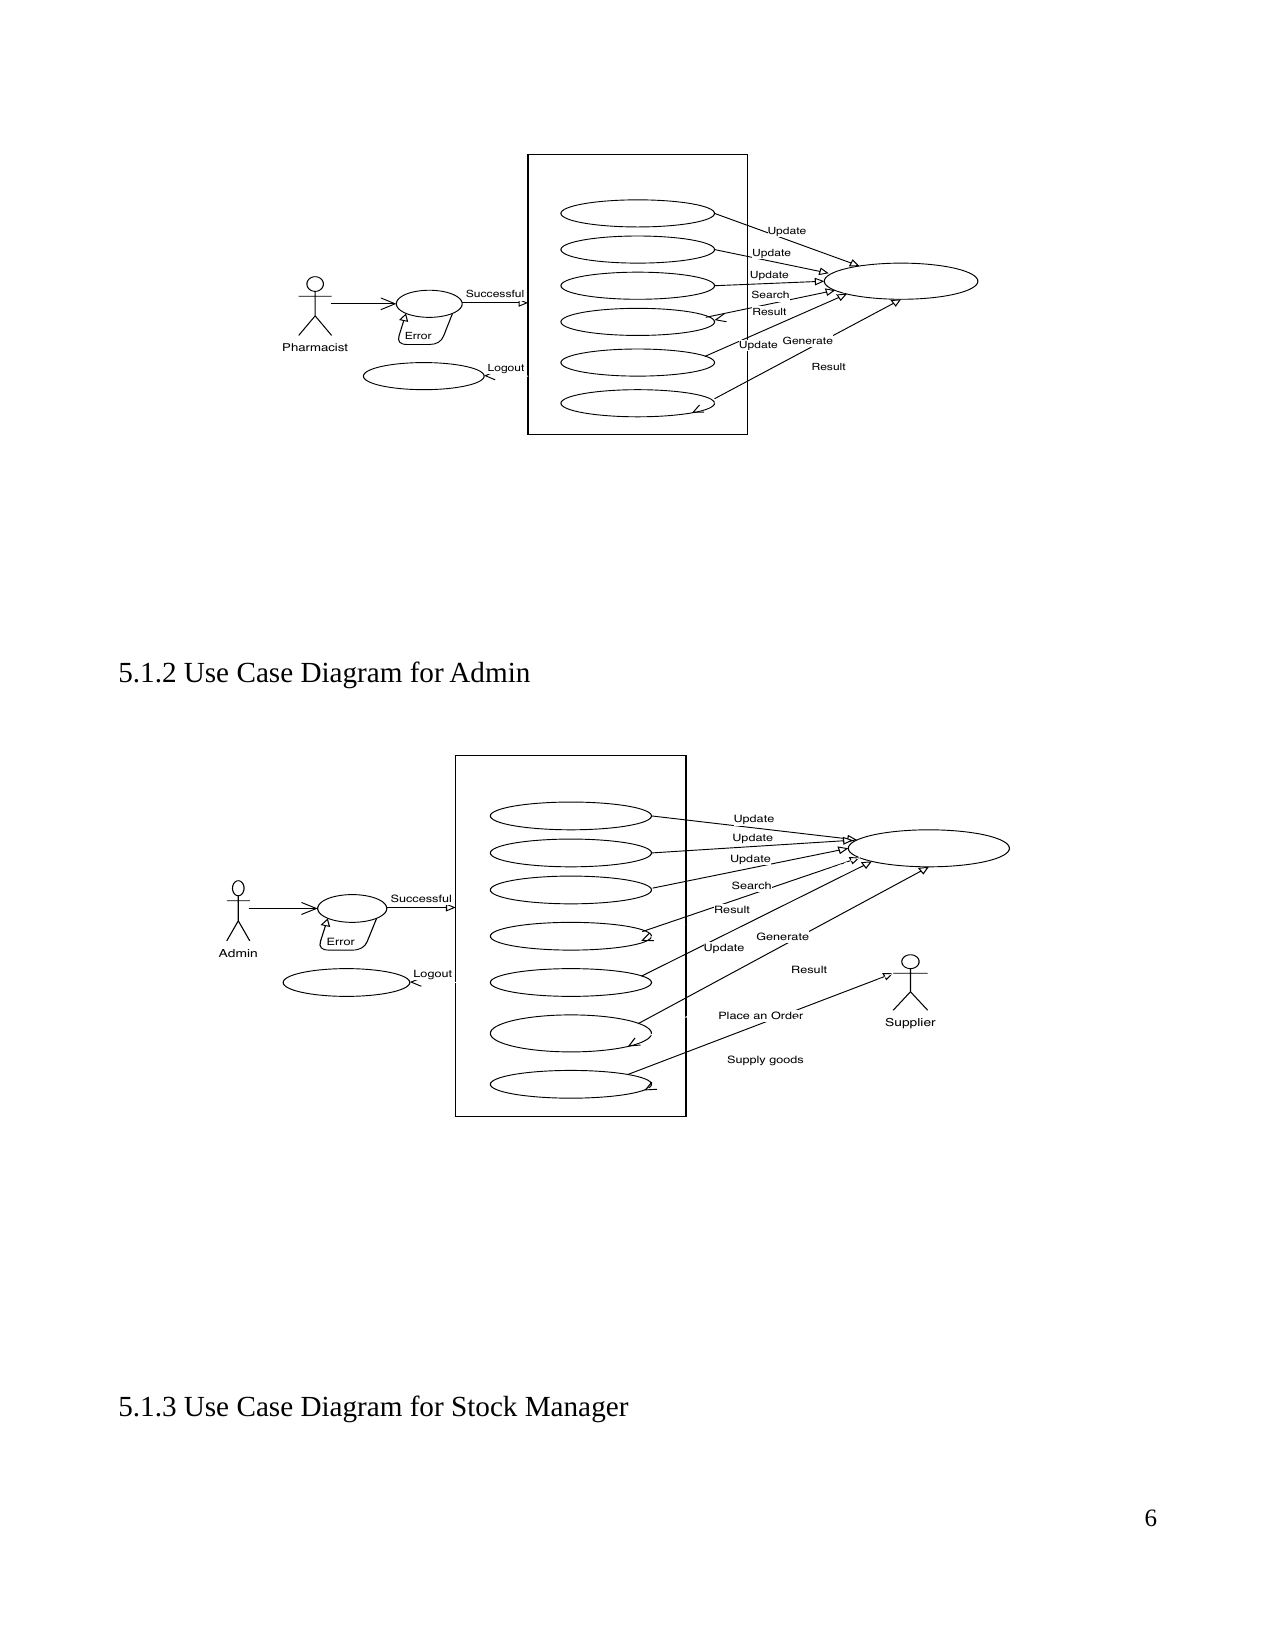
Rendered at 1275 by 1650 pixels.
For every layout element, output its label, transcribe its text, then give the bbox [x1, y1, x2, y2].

text 5.1.3 Use Case Diagram for Stock Manager [118, 1389, 1157, 1423]
text 5.1.2 Use Case Diagram for Admin [118, 655, 1157, 688]
